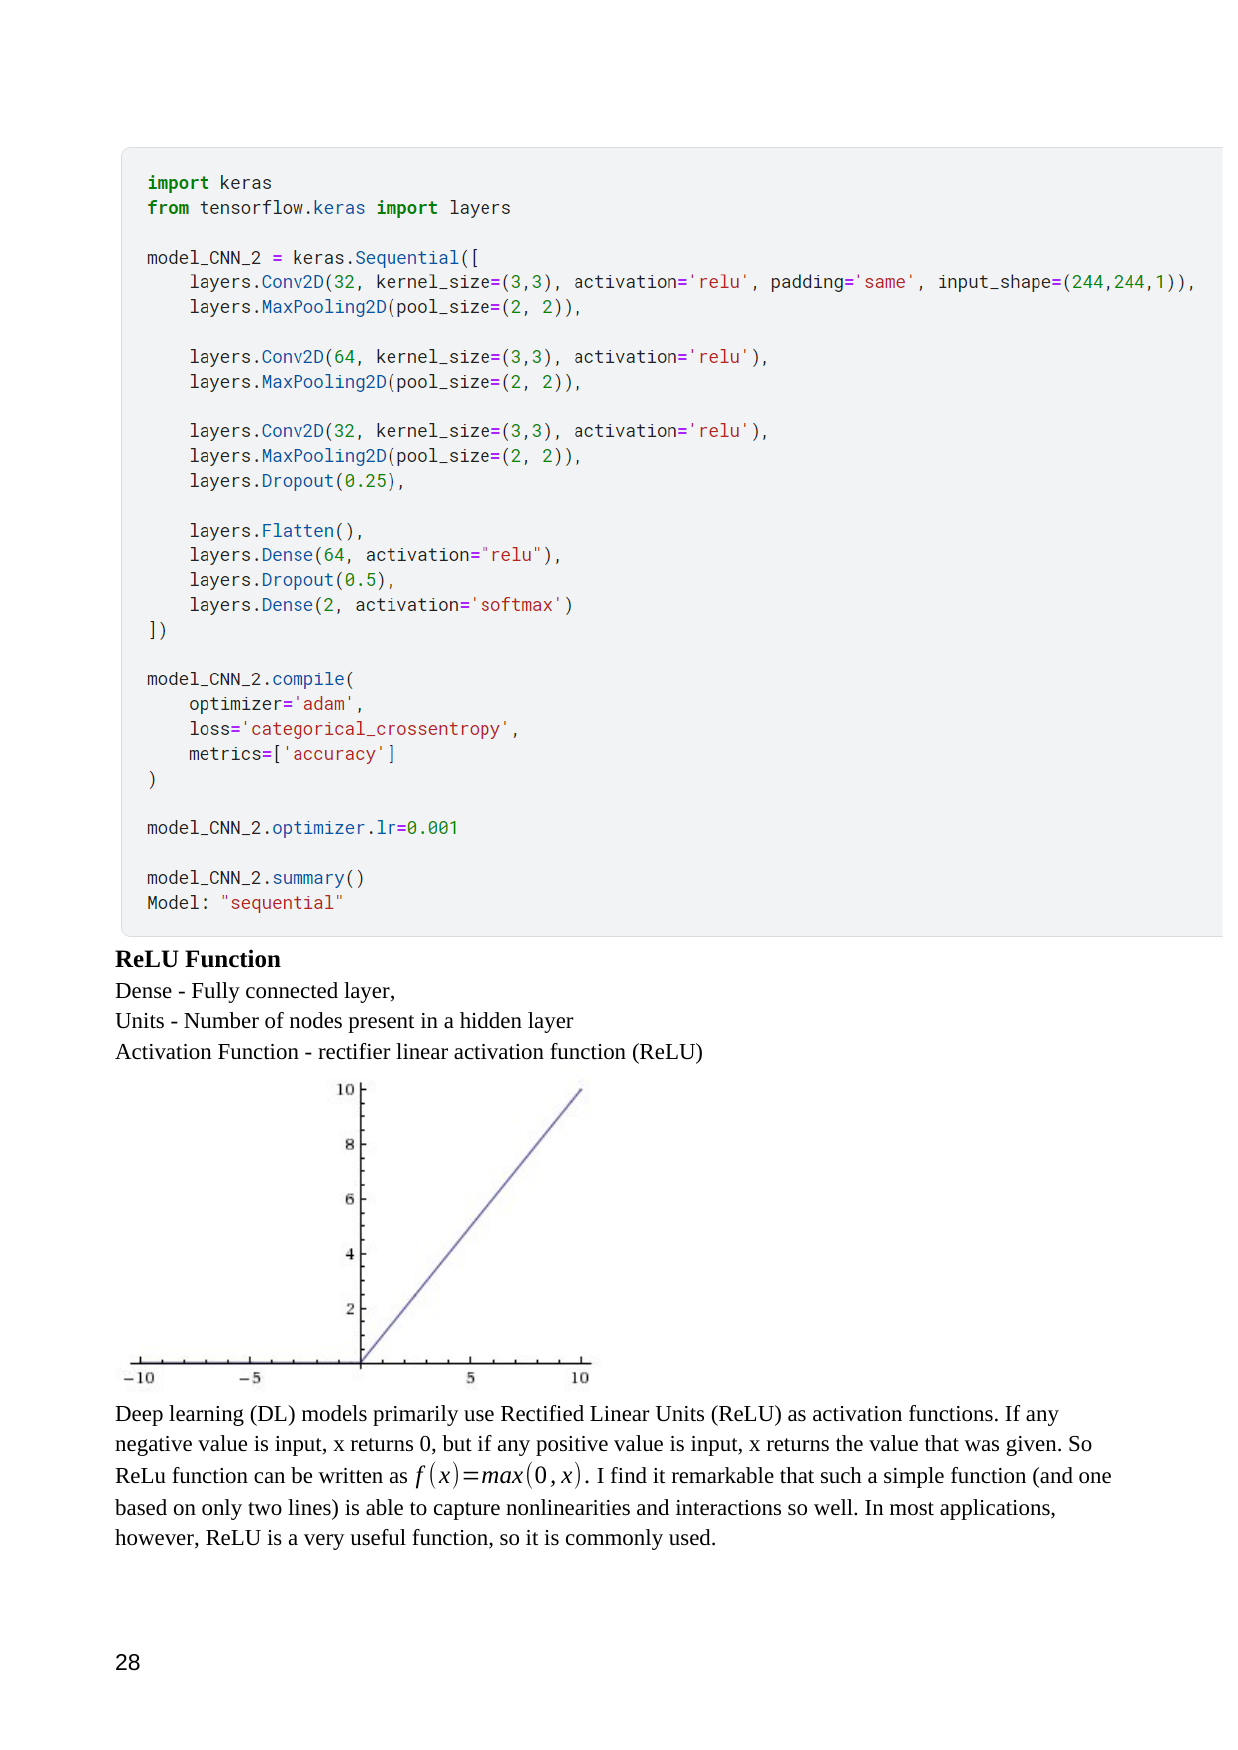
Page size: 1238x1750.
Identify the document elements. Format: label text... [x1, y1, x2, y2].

text ReLU Function [115, 944, 1133, 973]
text Dense - Fully connected layer, [115, 977, 1133, 1004]
picture [115, 141, 1223, 941]
picture [115, 1067, 601, 1396]
text Units - Number of nodes present in a hidden layer [115, 1007, 1133, 1034]
text Deep learning (DL) models primarily use Rectified Linear Units (ReLU) as activation functions. If any negative value is input, x returns 0, but if any positive value is input, x returns the value that was given. So ReLu function can be written as I find it remarkable that such a simple function (and one based on only two lines) is able to capture nonlinearities and interactions so well. In most applications, however, ReLU is a very useful function, so it is commonly used. [115, 1400, 1133, 1551]
text Activation Function - rectifier linear activation function (ReLU) [115, 1038, 1133, 1064]
